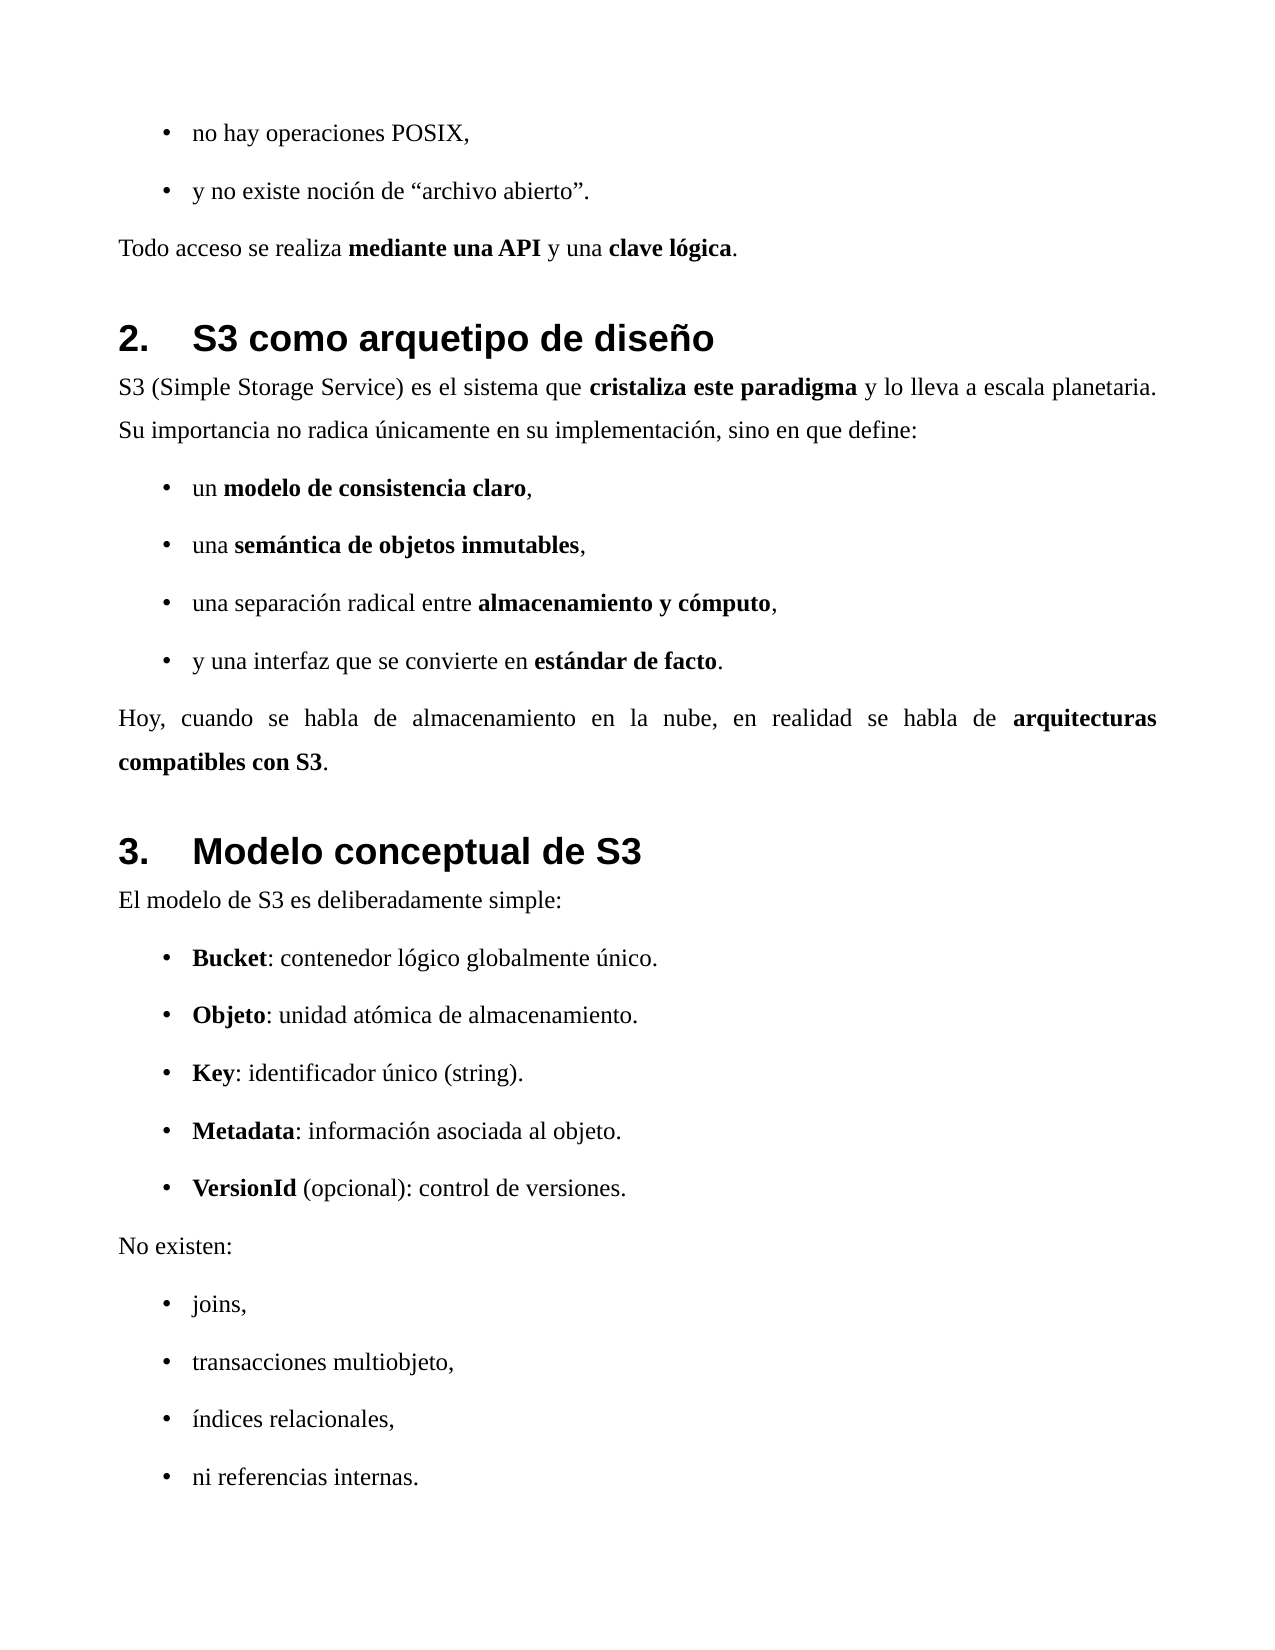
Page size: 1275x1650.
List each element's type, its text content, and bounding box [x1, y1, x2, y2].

text No existen: [118, 1231, 1157, 1260]
subtitle Modelo conceptual de S3 [118, 829, 1157, 872]
text Hoy, cuando se habla de almacenamiento en la nube, en realidad se habla de arquitecturas compatibles con S3. [118, 703, 1157, 775]
subtitle S3 como arquetipo de diseño [118, 316, 1157, 359]
list una separación radical entre almacenamiento y cómputo, [162, 588, 1157, 617]
list y una interfaz que se convierte en estándar de facto. [162, 646, 1157, 674]
list y no existe noción de “archivo abierto”. [162, 176, 1157, 204]
list Objeto: unidad atómica de almacenamiento. [162, 1000, 1157, 1029]
list una semántica de objetos inmutables, [162, 530, 1157, 559]
list transacciones multiobjeto, [162, 1347, 1157, 1375]
list ni referencias internas. [162, 1462, 1157, 1491]
list VersionId (opcional): control de versiones. [162, 1173, 1157, 1202]
list joins, [162, 1289, 1157, 1318]
text El modelo de S3 es deliberadamente simple: [118, 885, 1157, 914]
list un modelo de consistencia claro, [162, 473, 1157, 501]
list no hay operaciones POSIX, [162, 118, 1157, 147]
list Key: identificador único (string). [162, 1058, 1157, 1087]
text Todo acceso se realiza mediante una API y una clave lógica. [118, 233, 1157, 262]
list Metadata: información asociada al objeto. [162, 1116, 1157, 1144]
list índices relacionales, [162, 1404, 1157, 1433]
list Bucket: contenedor lógico globalmente único. [162, 943, 1157, 971]
text S3 (Simple Storage Service) es el sistema que cristaliza este paradigma y lo lleva a escala planetaria. Su importancia no radica únicamente en su implementación, sino en que define: [118, 372, 1157, 444]
